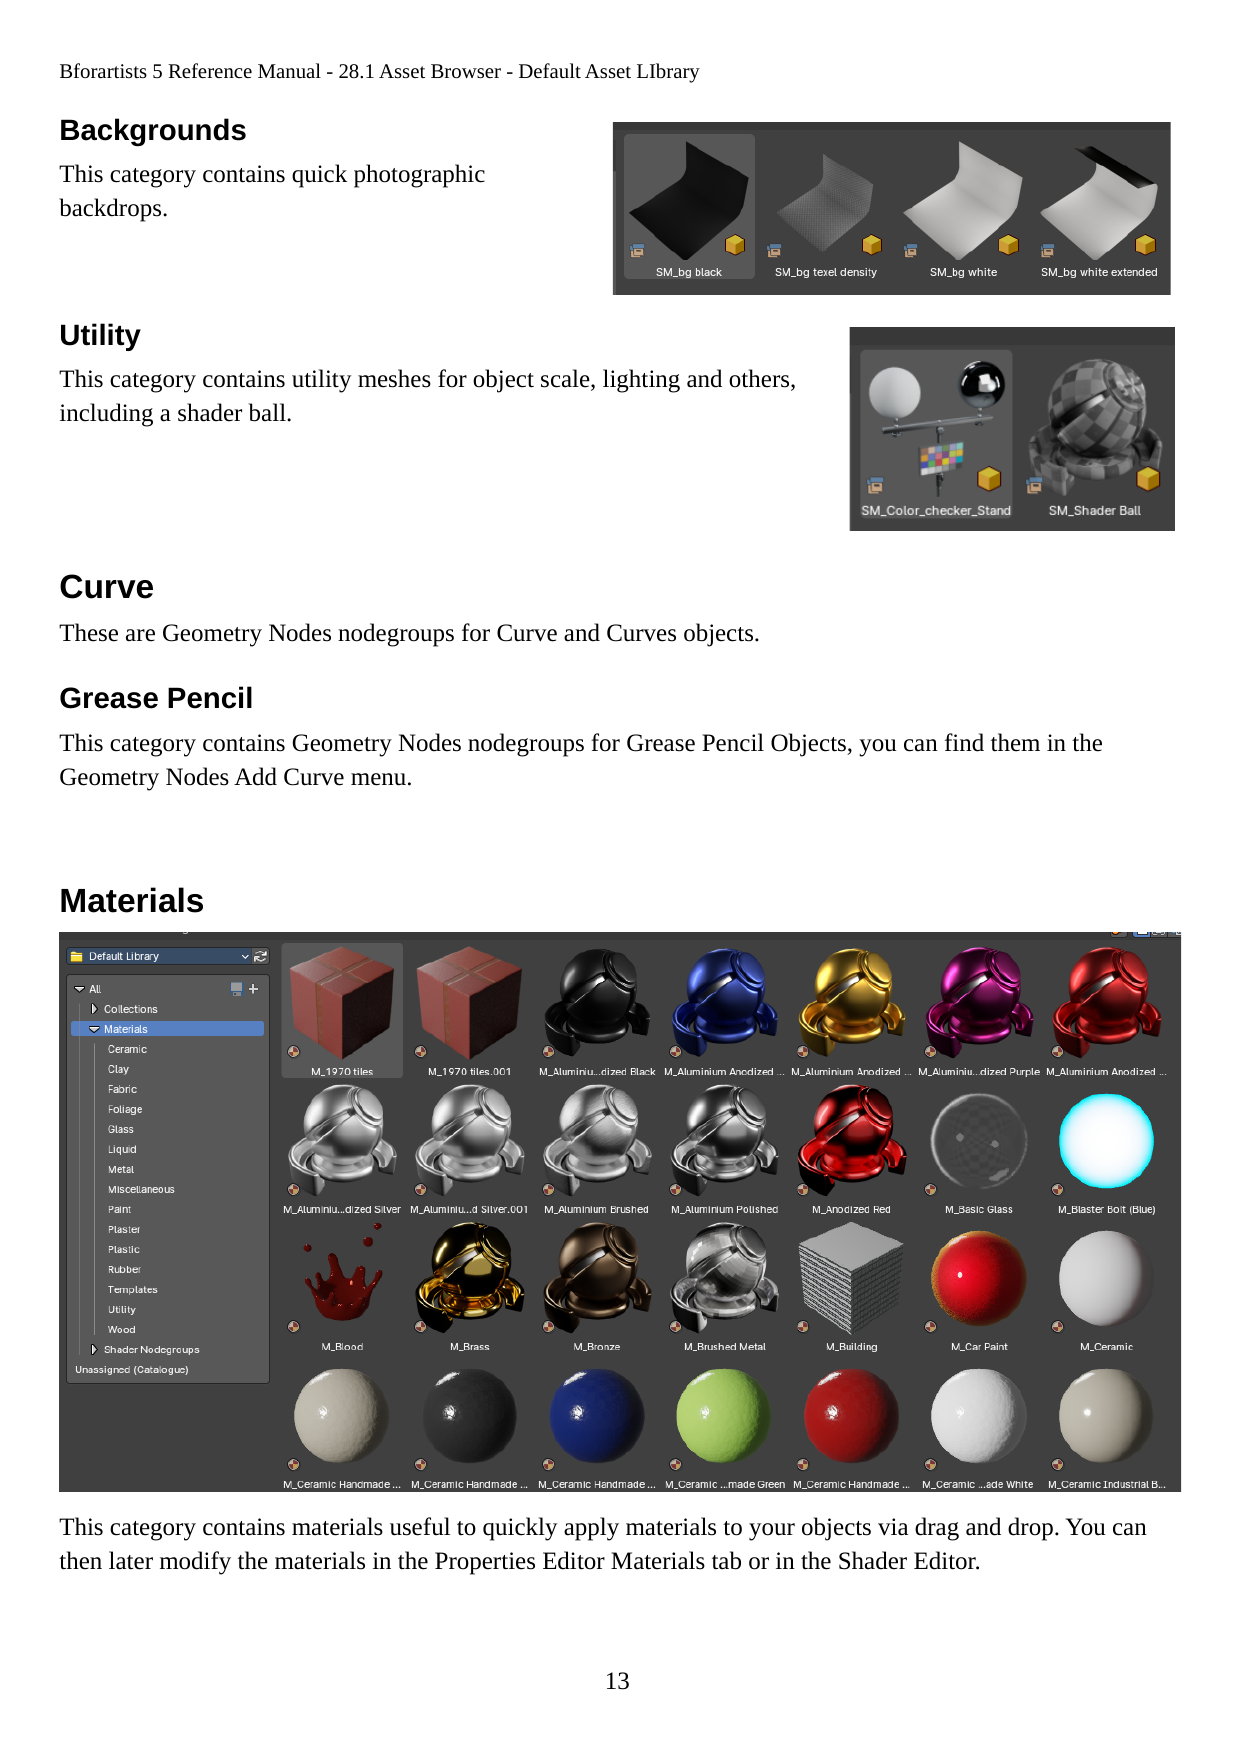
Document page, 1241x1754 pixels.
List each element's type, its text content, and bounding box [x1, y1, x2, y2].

text This category contains utility meshes for object scale, lighting and others, including a shader ball. [59, 364, 849, 427]
subtitle Materials [59, 881, 1181, 920]
subtitle Utility [59, 318, 1181, 352]
text These are Geometry Nodes nodegroups for Curve and Curves objects. [59, 618, 1181, 646]
subtitle Backgrounds [59, 113, 1181, 146]
picture [59, 932, 1182, 1492]
picture [612, 122, 1171, 295]
picture [849, 327, 1175, 531]
subtitle Grease Pencil [59, 681, 1181, 715]
text This category contains materials useful to quickly apply materials to your objects via drag and drop. You can then later modify the materials in the Properties Editor Materials tab or in the Shader Editor. [59, 1512, 1181, 1575]
text This category contains quick photographic backdrops. [59, 159, 612, 222]
text This category contains Geometry Nodes nodegroups for Grease Pencil Objects, you can find them in the Geometry Nodes Add Curve menu. [59, 728, 1181, 791]
subtitle Curve [59, 567, 1181, 605]
